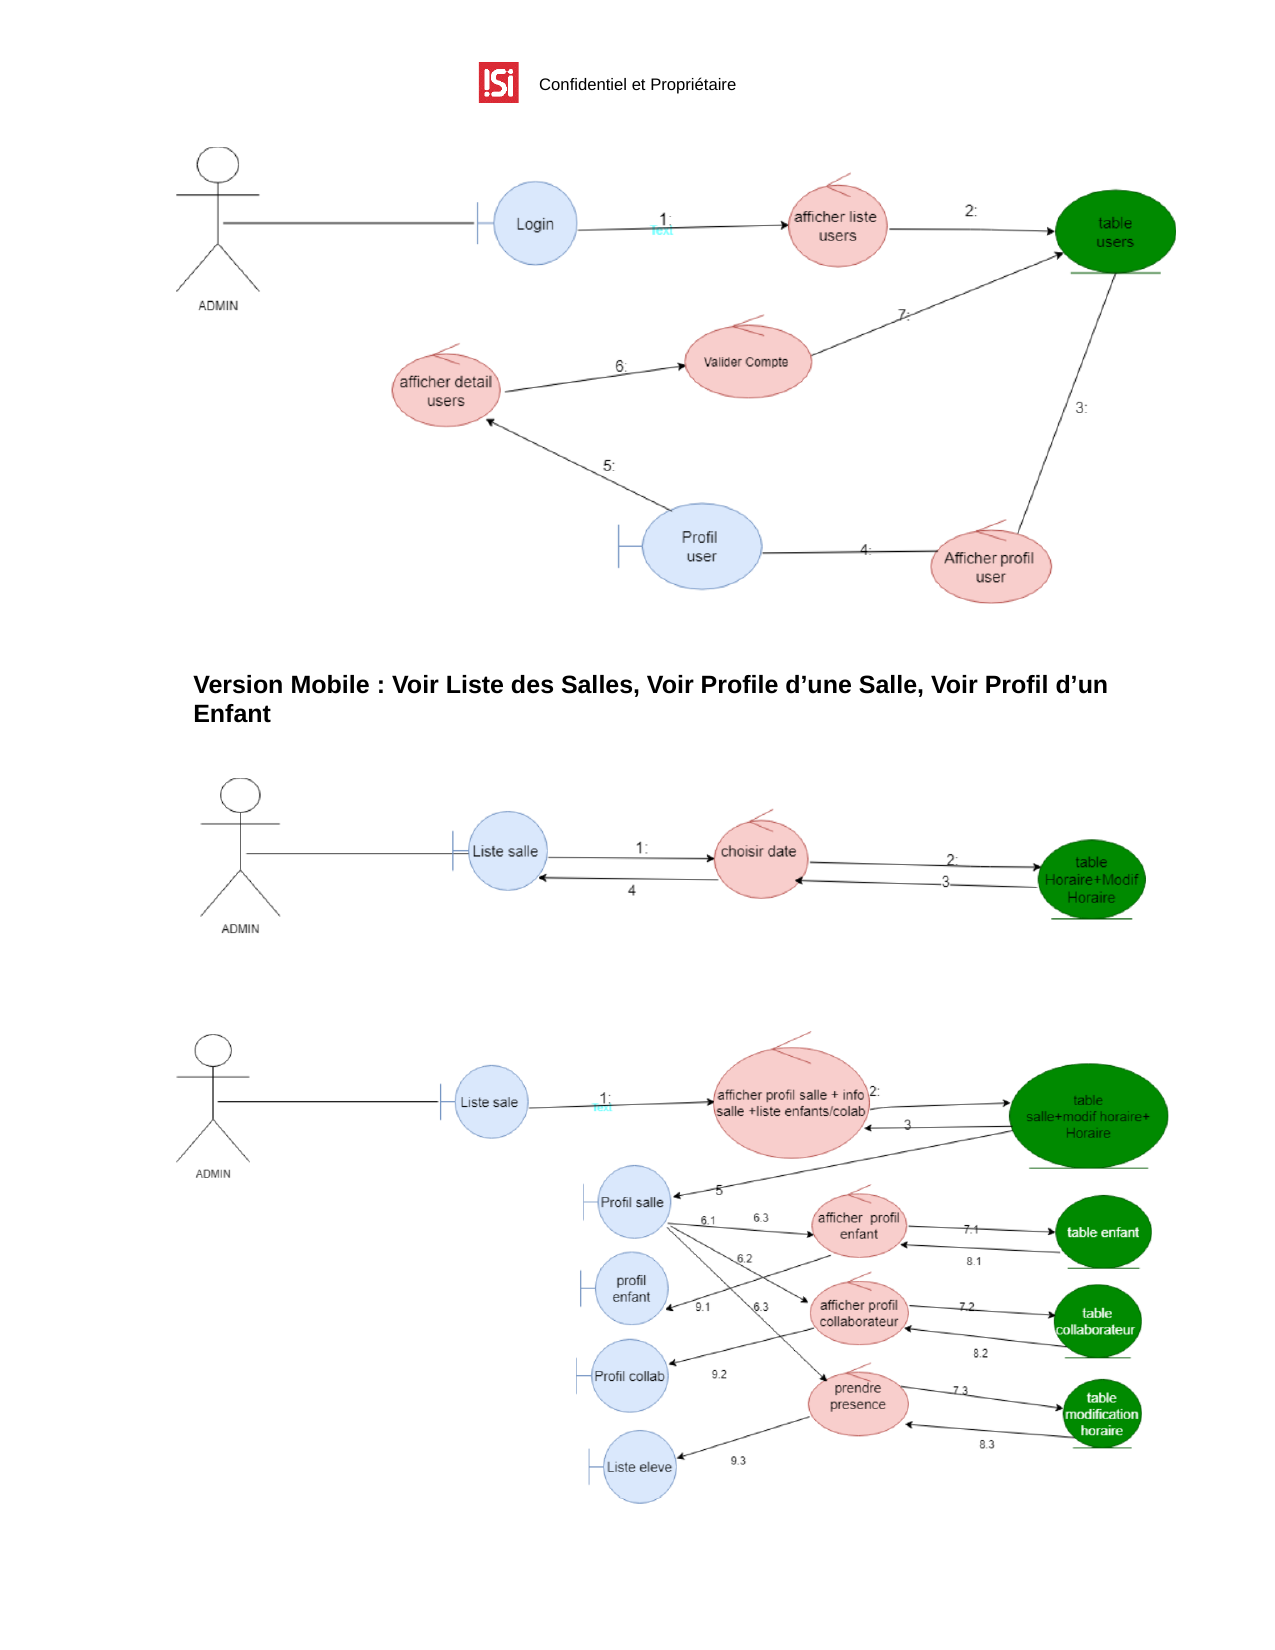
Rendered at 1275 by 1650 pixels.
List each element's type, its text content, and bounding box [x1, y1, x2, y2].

subtitle Version Mobile : Voir Liste des Salles, Voir Profile d’une Salle, Voir Profil d’un Enfant [193, 670, 1157, 728]
